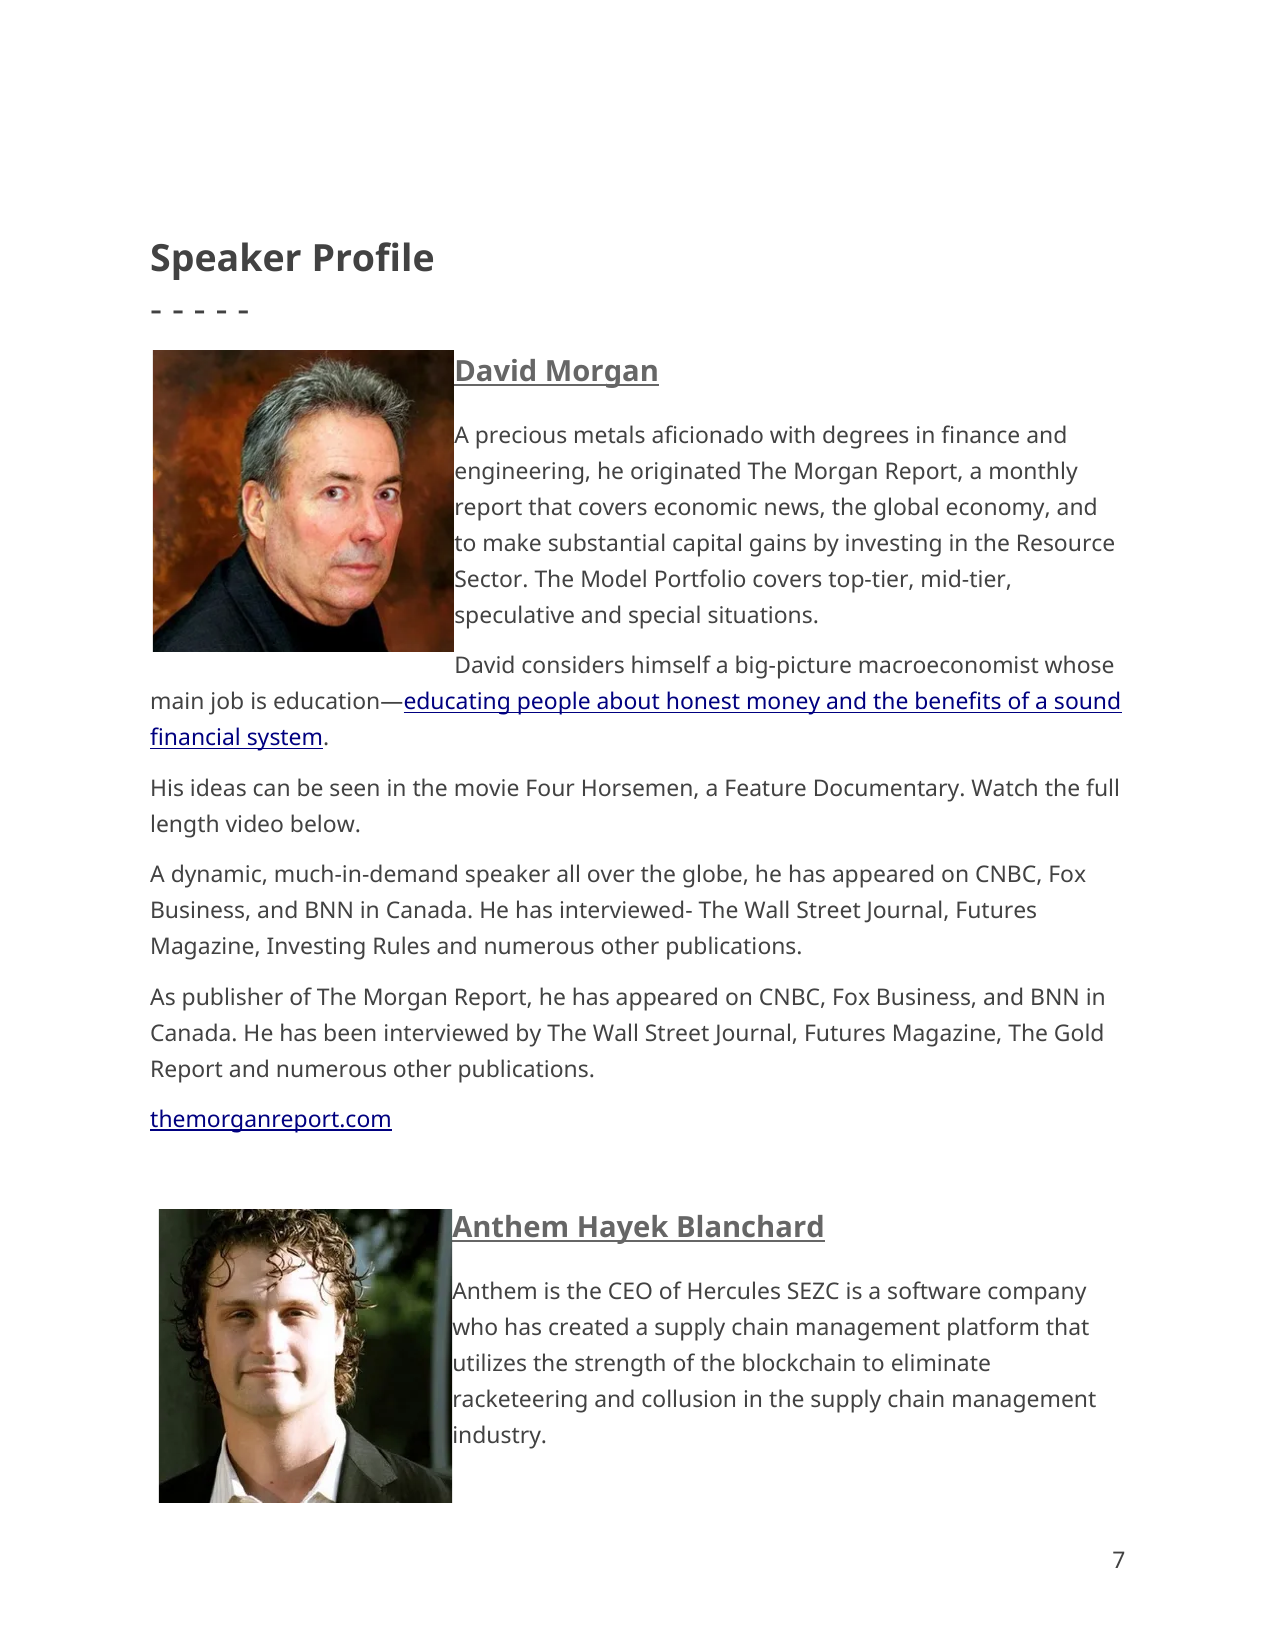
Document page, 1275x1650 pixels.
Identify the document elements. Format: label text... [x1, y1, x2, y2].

picture [152, 350, 454, 652]
text As publisher of The Morgan Report, he has appeared on CNBC, Fox Business, and BNN in Canada. He has been interviewed by The Wall Street Journal, Futures Magazine, The Gold Report and numerous other publications. [150, 981, 1125, 1084]
picture [158, 1209, 453, 1503]
subtitle Anthem Hayek Blanchard [150, 1206, 1125, 1246]
text Anthem is the CEO of Hercules SEZC is a software company who has created a supply chain management platform that utilizes the strength of the blockchain to eliminate racketeering and collusion in the supply chain management industry. [453, 1275, 1125, 1450]
text A dynamic, much-in-demand speaker all over the globe, he has appeared on CNBC, Fox Business, and BNN in Canada. He has interviewed- The Wall Street Journal, Futures Magazine, Investing Rules and numerous other publications. [150, 858, 1125, 961]
text His ideas can be seen in the movie Four Horsemen, a Feature Documentary. Watch the full length video below. [150, 772, 1125, 839]
text themorganreport.com [150, 1103, 1125, 1134]
text - - - - - [150, 282, 1125, 333]
subtitle Speaker Profile [150, 231, 1125, 282]
text David considers himself a big-picture macroeconomist whose main job is education—educating people about honest money and the benefits of a sound financial system. [150, 649, 1125, 752]
subtitle David Morgan [454, 350, 1125, 390]
text A precious metals aficionado with degrees in finance and engineering, he originated The Morgan Report, a monthly report that covers economic news, the global economy, and to make substantial capital gains by investing in the Resource Sector. The Model Portfolio covers top-tier, mid-tier, speculative and special situations. [454, 419, 1125, 630]
